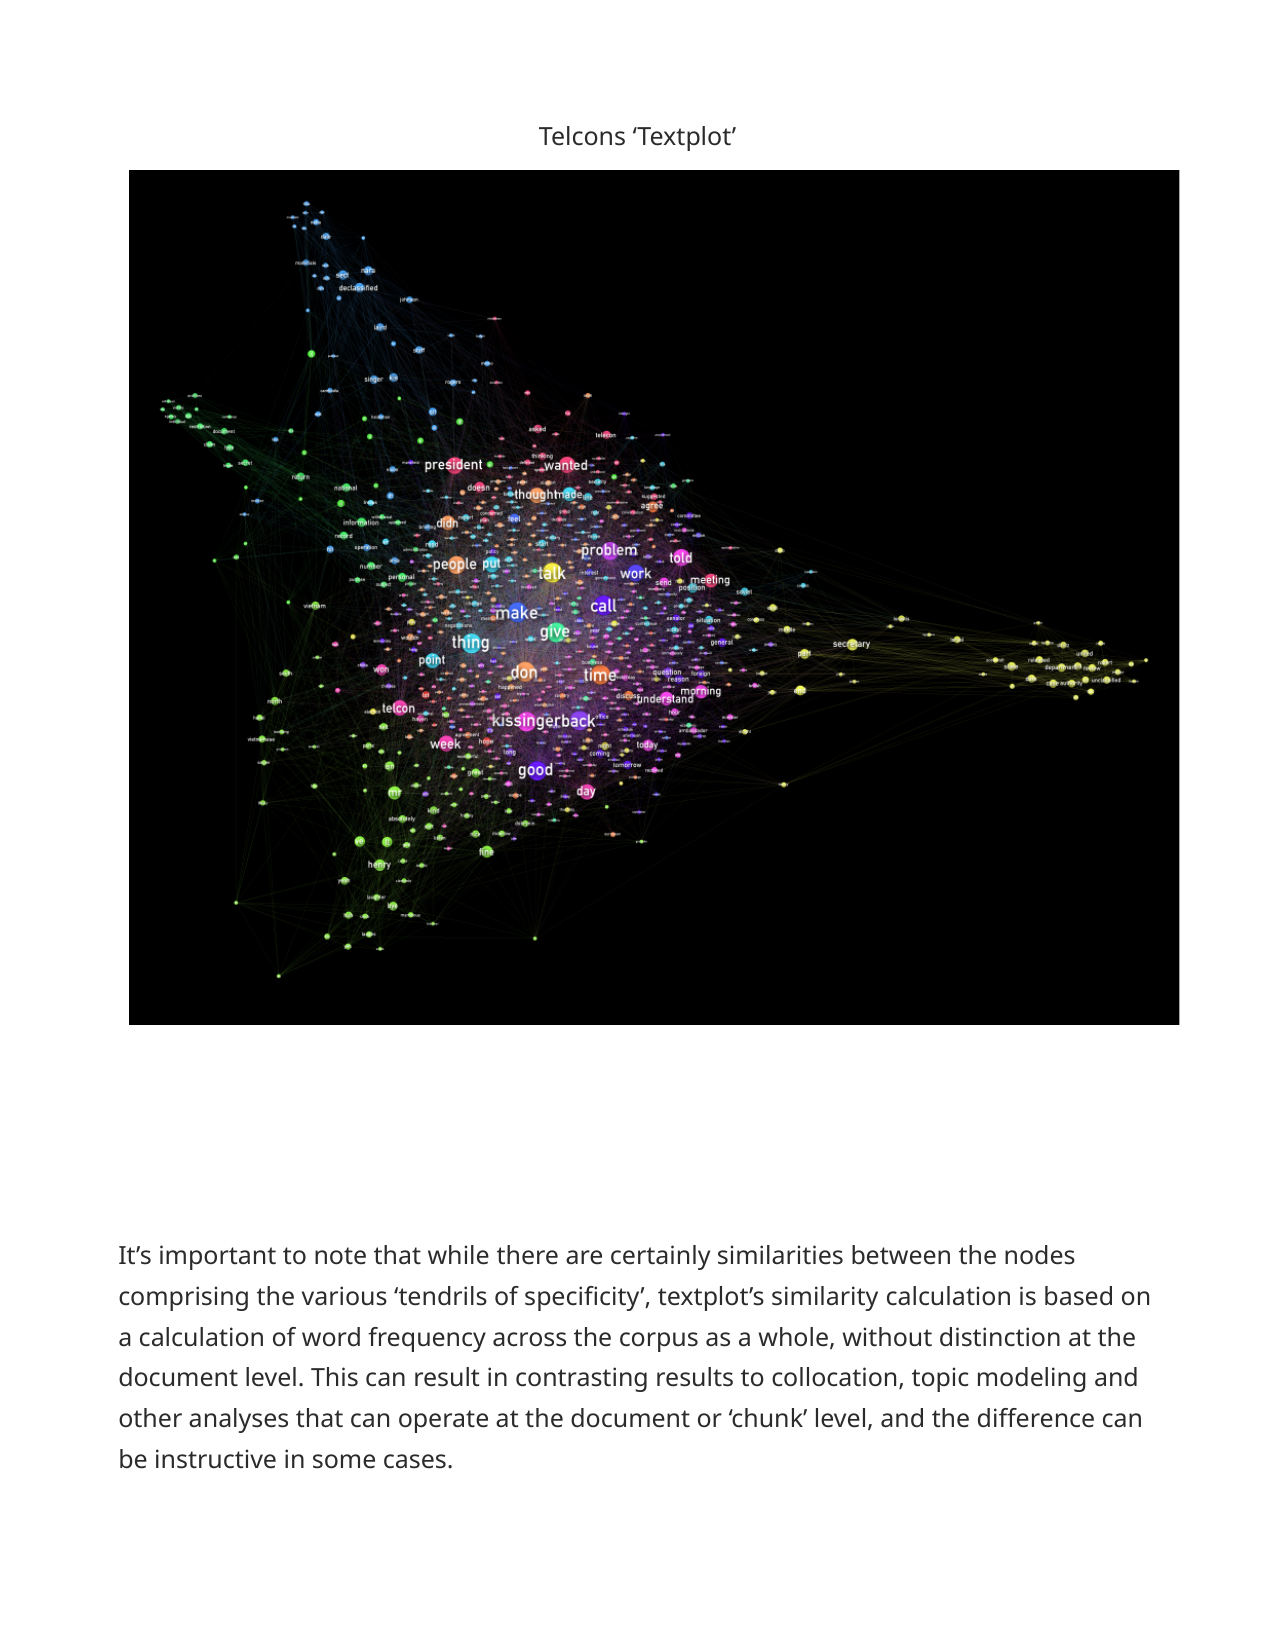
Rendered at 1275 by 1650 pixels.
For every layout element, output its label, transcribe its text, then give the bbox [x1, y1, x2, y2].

text It’s important to note that while there are certainly similarities between the nodes comprising the various ‘tendrils of specificity’, textplot’s similarity calculation is based on a calculation of word frequency across the corpus as a whole, without distinction at the document level. This can result in contrasting results to collocation, topic modeling and other analyses that can operate at the document or ‘chunk’ level, and the difference can be instructive in some cases. [118, 1238, 1157, 1476]
picture [129, 170, 1180, 1025]
text Telcons ‘Textplot’ [118, 118, 1157, 1231]
